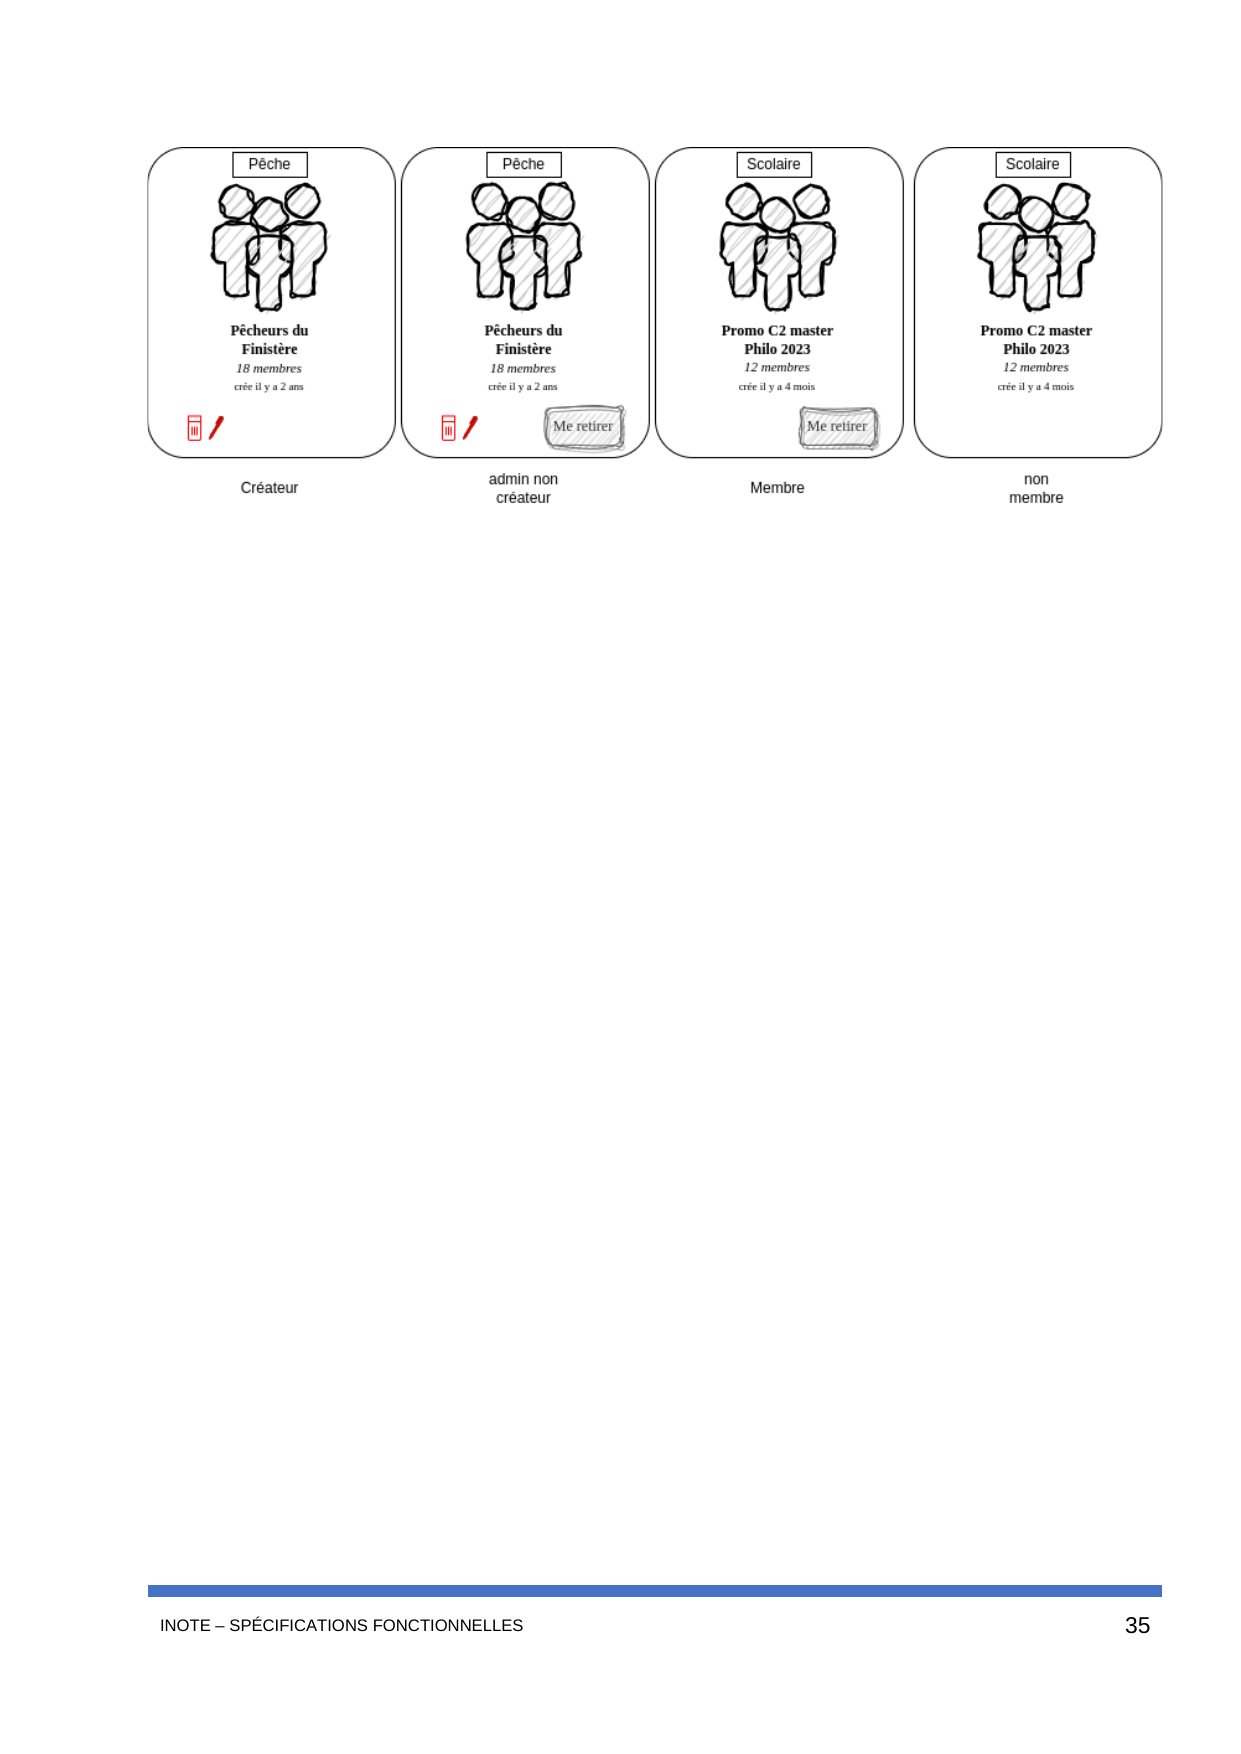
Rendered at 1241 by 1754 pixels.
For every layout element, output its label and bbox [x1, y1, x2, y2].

picture [147, 147, 1163, 508]
